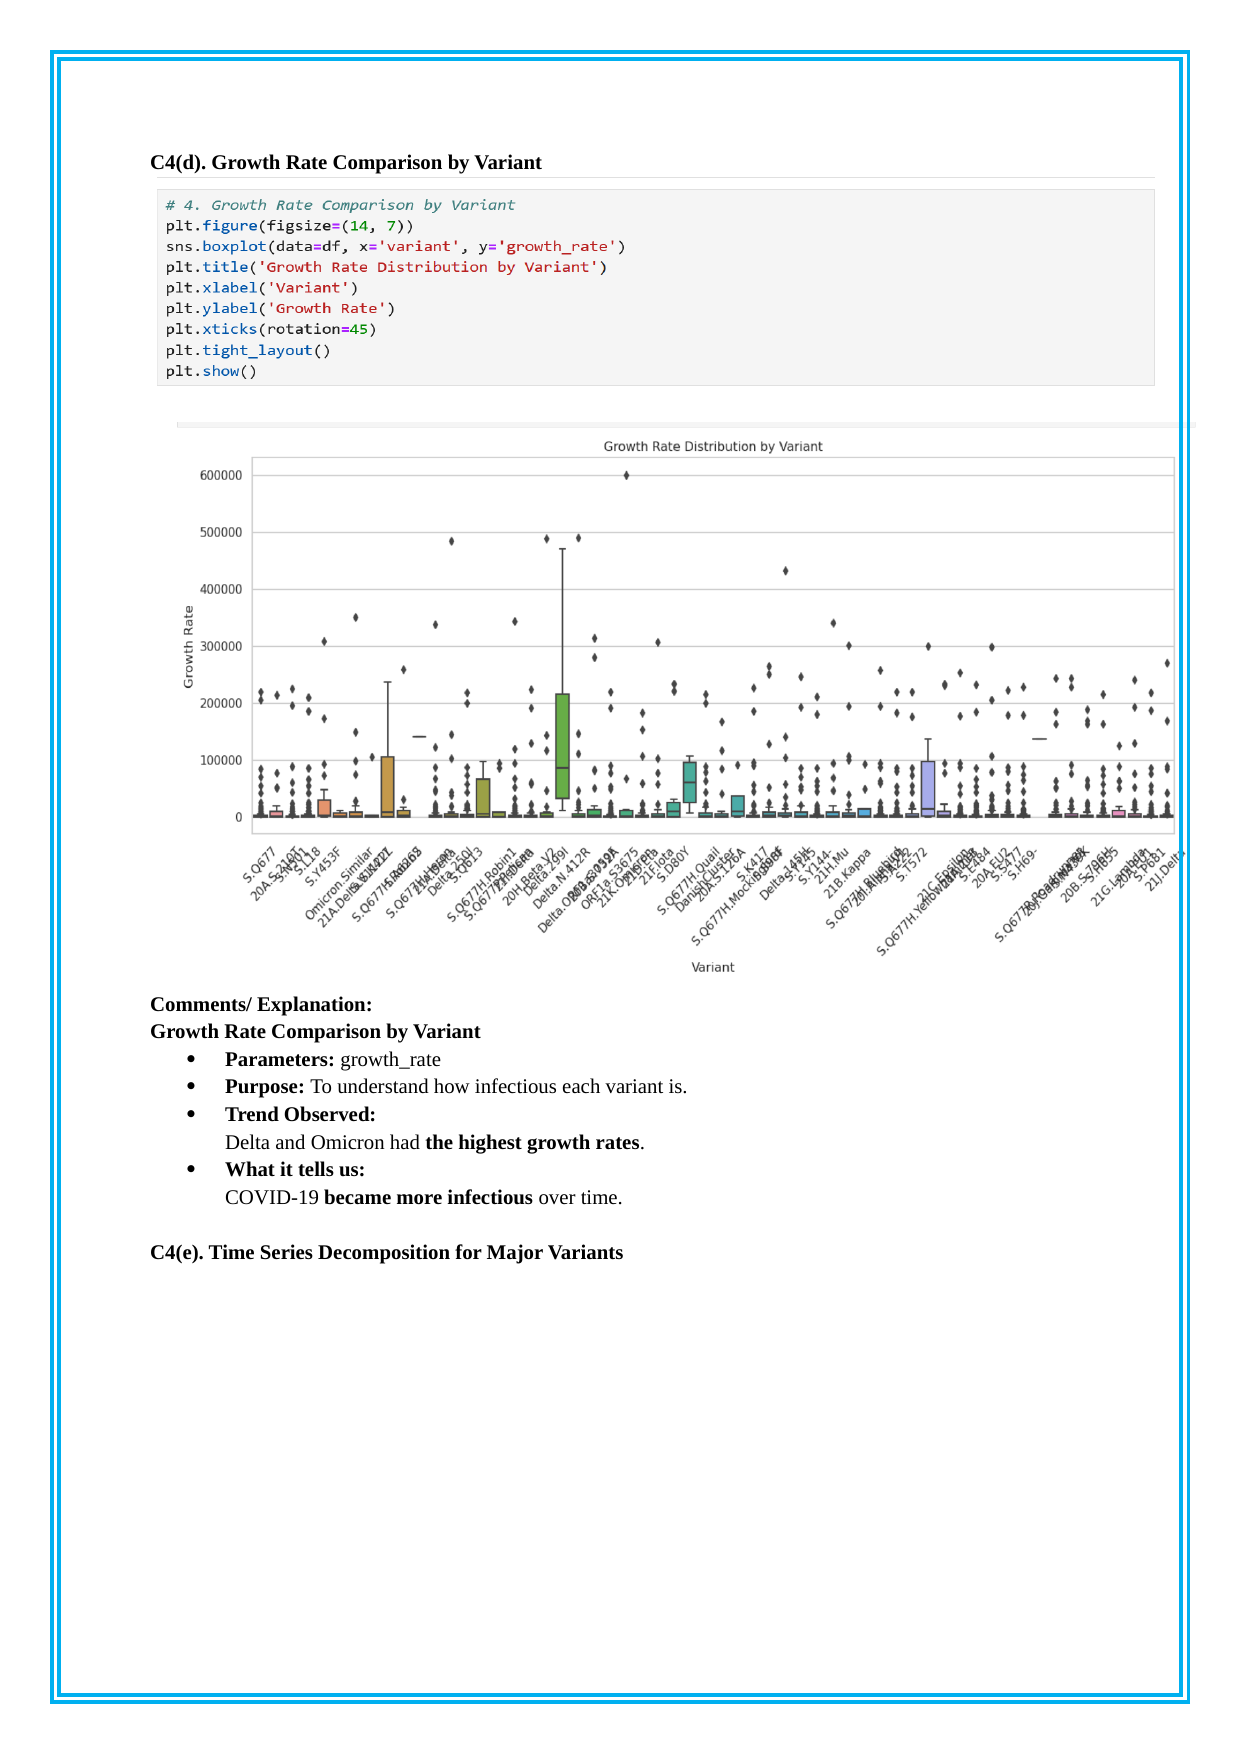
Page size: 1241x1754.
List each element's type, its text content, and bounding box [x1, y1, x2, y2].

text C4(e). Time Series Decomposition for Major Variants [150, 1240, 1090, 1264]
text Growth Rate Comparison by Variant [150, 1019, 1090, 1043]
list Trend Observed: Delta and Omicron had the highest growth rates. [187, 1102, 1090, 1154]
list Purpose: To understand how infectious each variant is. [187, 1074, 1090, 1098]
text C4(d). Growth Rate Comparison by Variant [150, 150, 1090, 174]
text Comments/ Explanation: [150, 992, 1090, 1016]
list What it tells us: COVID-19 became more infectious over time. [187, 1157, 1090, 1209]
list Parameters: growth_rate [187, 1047, 1090, 1071]
